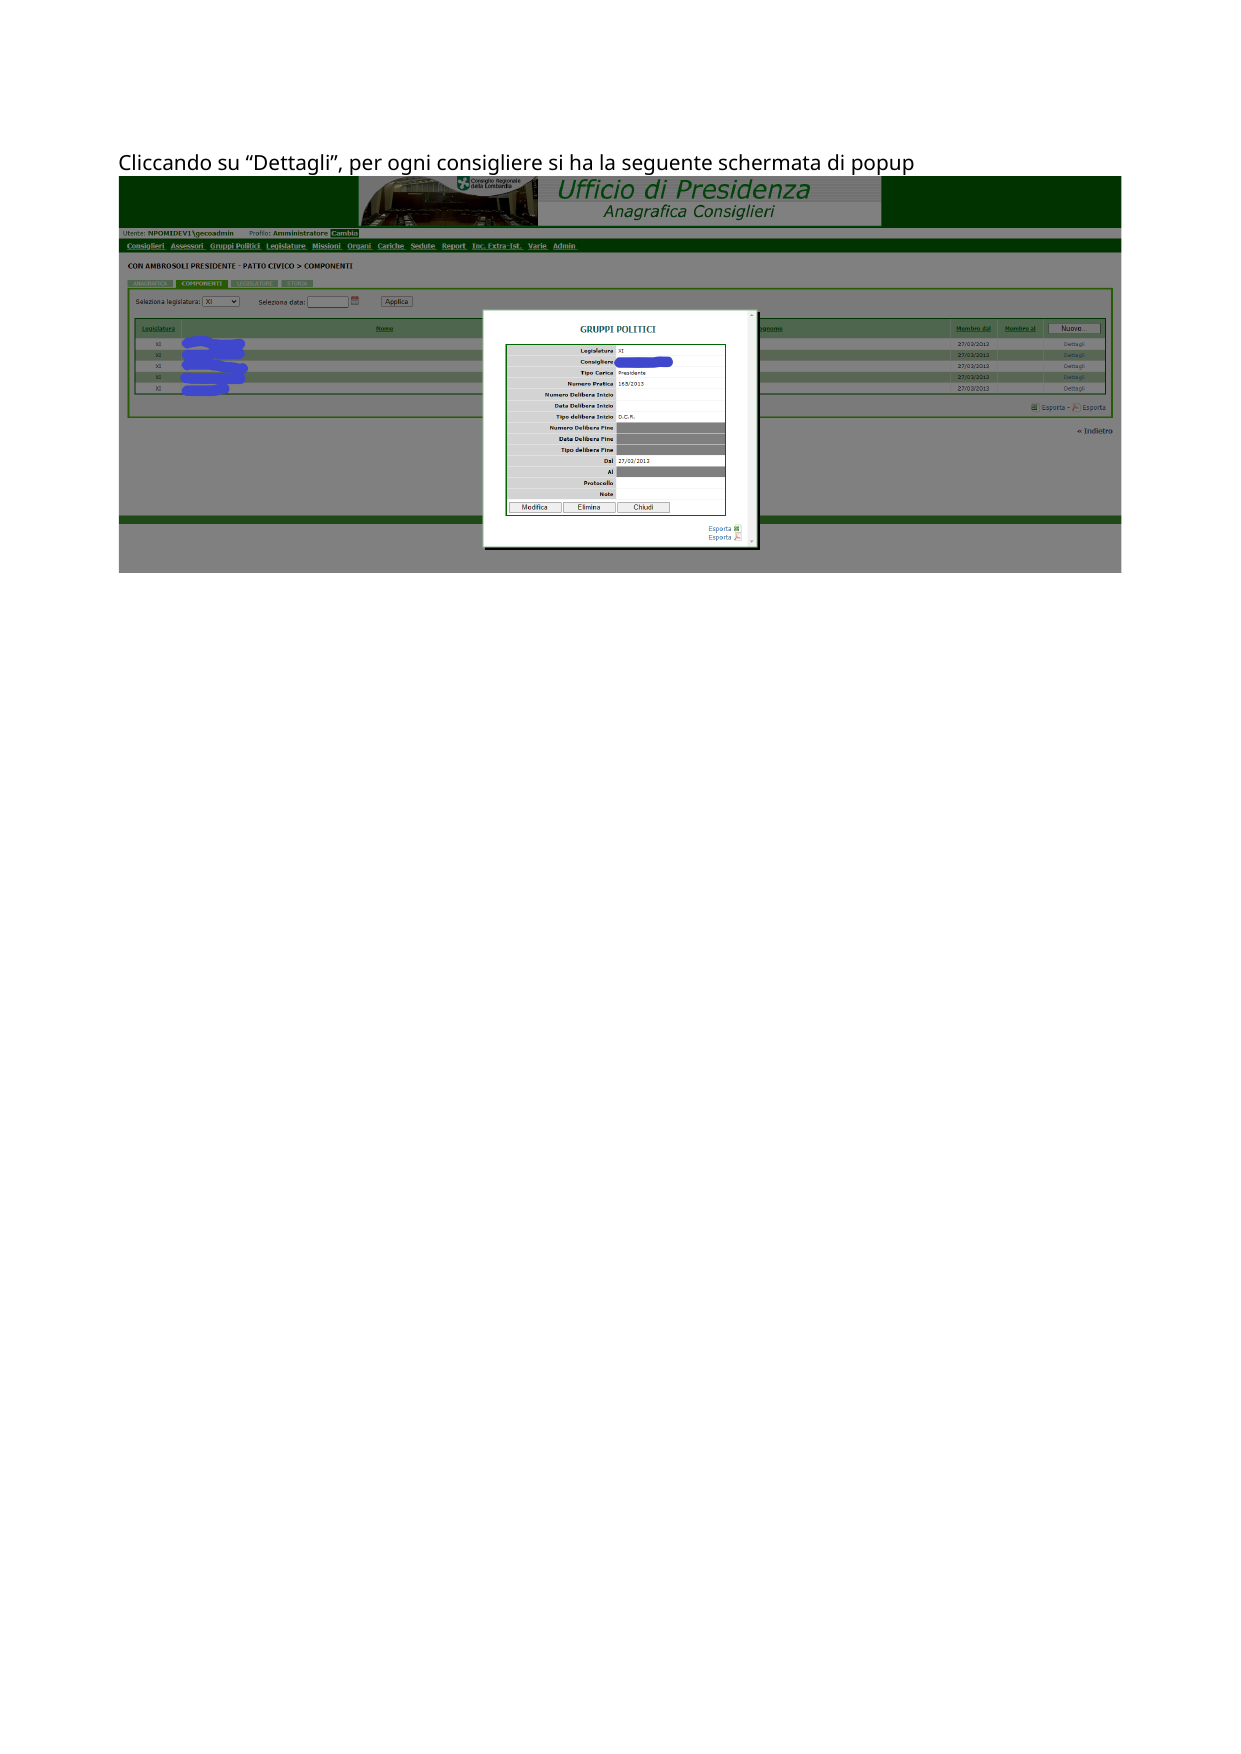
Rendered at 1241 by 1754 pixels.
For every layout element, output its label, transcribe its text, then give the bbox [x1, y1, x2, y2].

text Cliccando su “Dettagli”, per ogni consigliere si ha la seguente schermata di popup [118, 148, 1122, 176]
